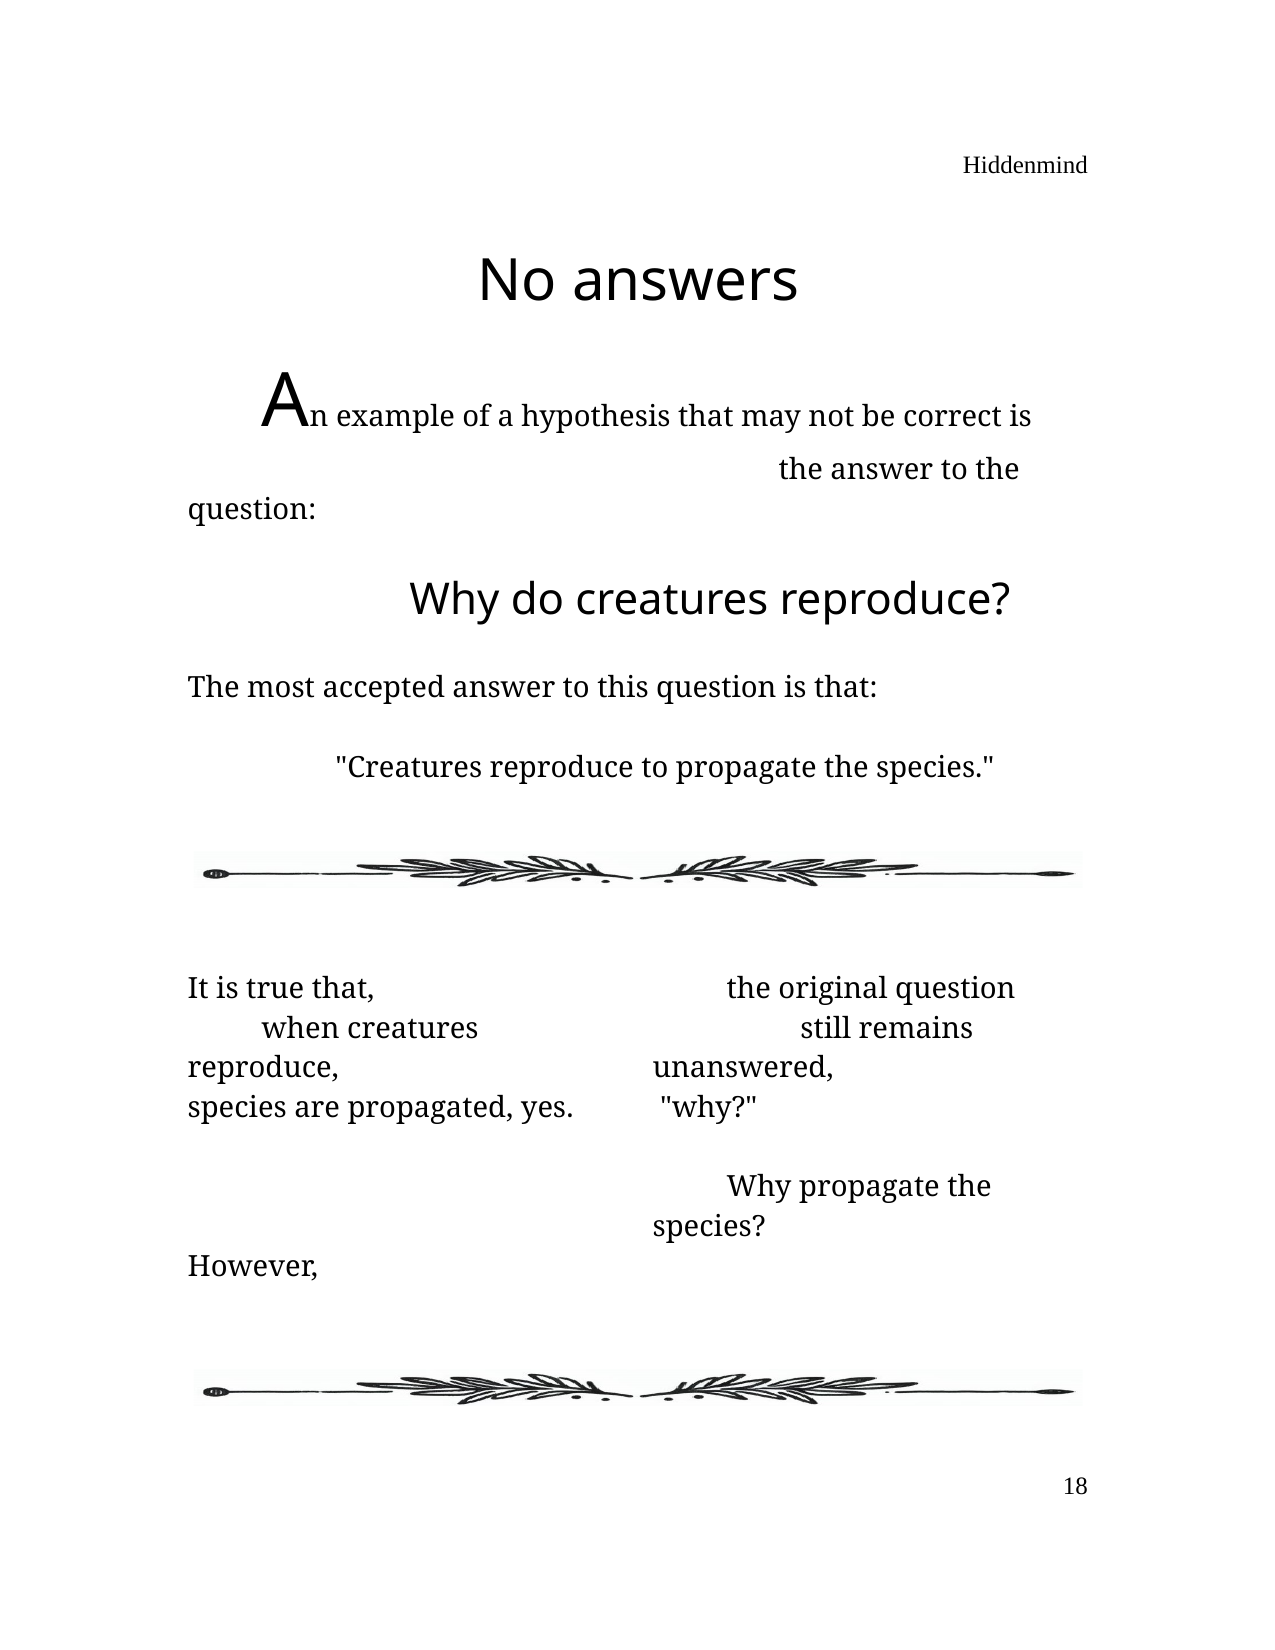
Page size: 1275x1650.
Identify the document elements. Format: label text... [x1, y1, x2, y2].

picture [193, 1369, 1083, 1406]
text Why propagate the species? [652, 1166, 1087, 1245]
picture [193, 851, 1083, 888]
text Why do creatures reproduce? [187, 567, 1087, 627]
text the answer to the question: [187, 448, 1087, 528]
text species are propagated, yes. [187, 1086, 622, 1126]
text An example of a hypothesis that may not be correct is [187, 346, 1087, 448]
text still remains unanswered, [652, 1007, 1087, 1086]
text The most accepted answer to this question is that: [187, 667, 1087, 706]
text the original question [652, 967, 1087, 1007]
text It is true that, [187, 967, 622, 1007]
text "why?" [652, 1086, 1087, 1126]
text when creatures reproduce, [187, 1007, 622, 1086]
text However, [187, 1245, 622, 1285]
text "Creatures reproduce to propagate the species." [187, 746, 1087, 786]
